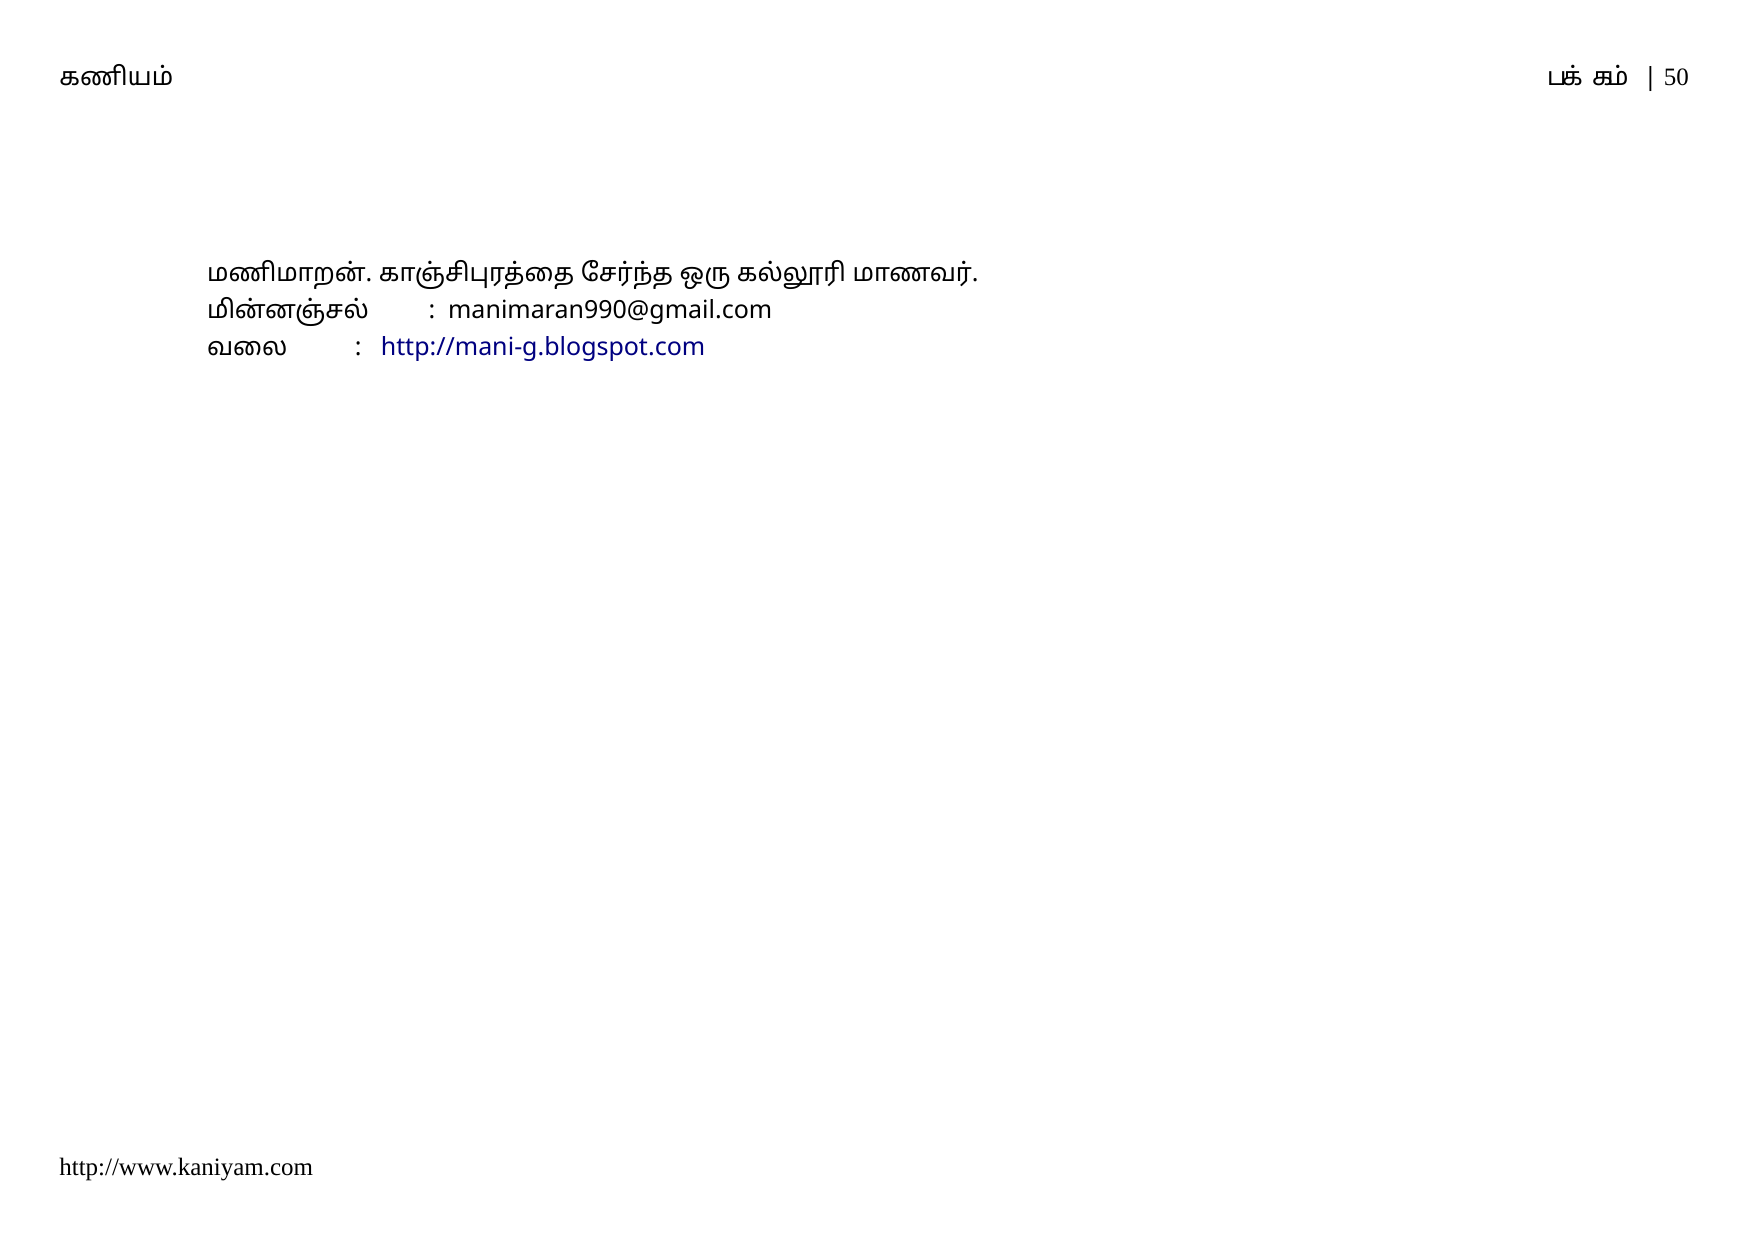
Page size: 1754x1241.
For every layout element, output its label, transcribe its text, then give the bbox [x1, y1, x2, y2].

text மணிமாறன். காஞ்சிபுரத்தை சேர்ந்த ஒரு கல்லூரி மாணவர். [59, 255, 1695, 292]
text மின்னஞ்சல் : manimaran990@gmail.com [59, 292, 1695, 329]
text வலை : http://mani-g.blogspot.com [59, 329, 1695, 366]
